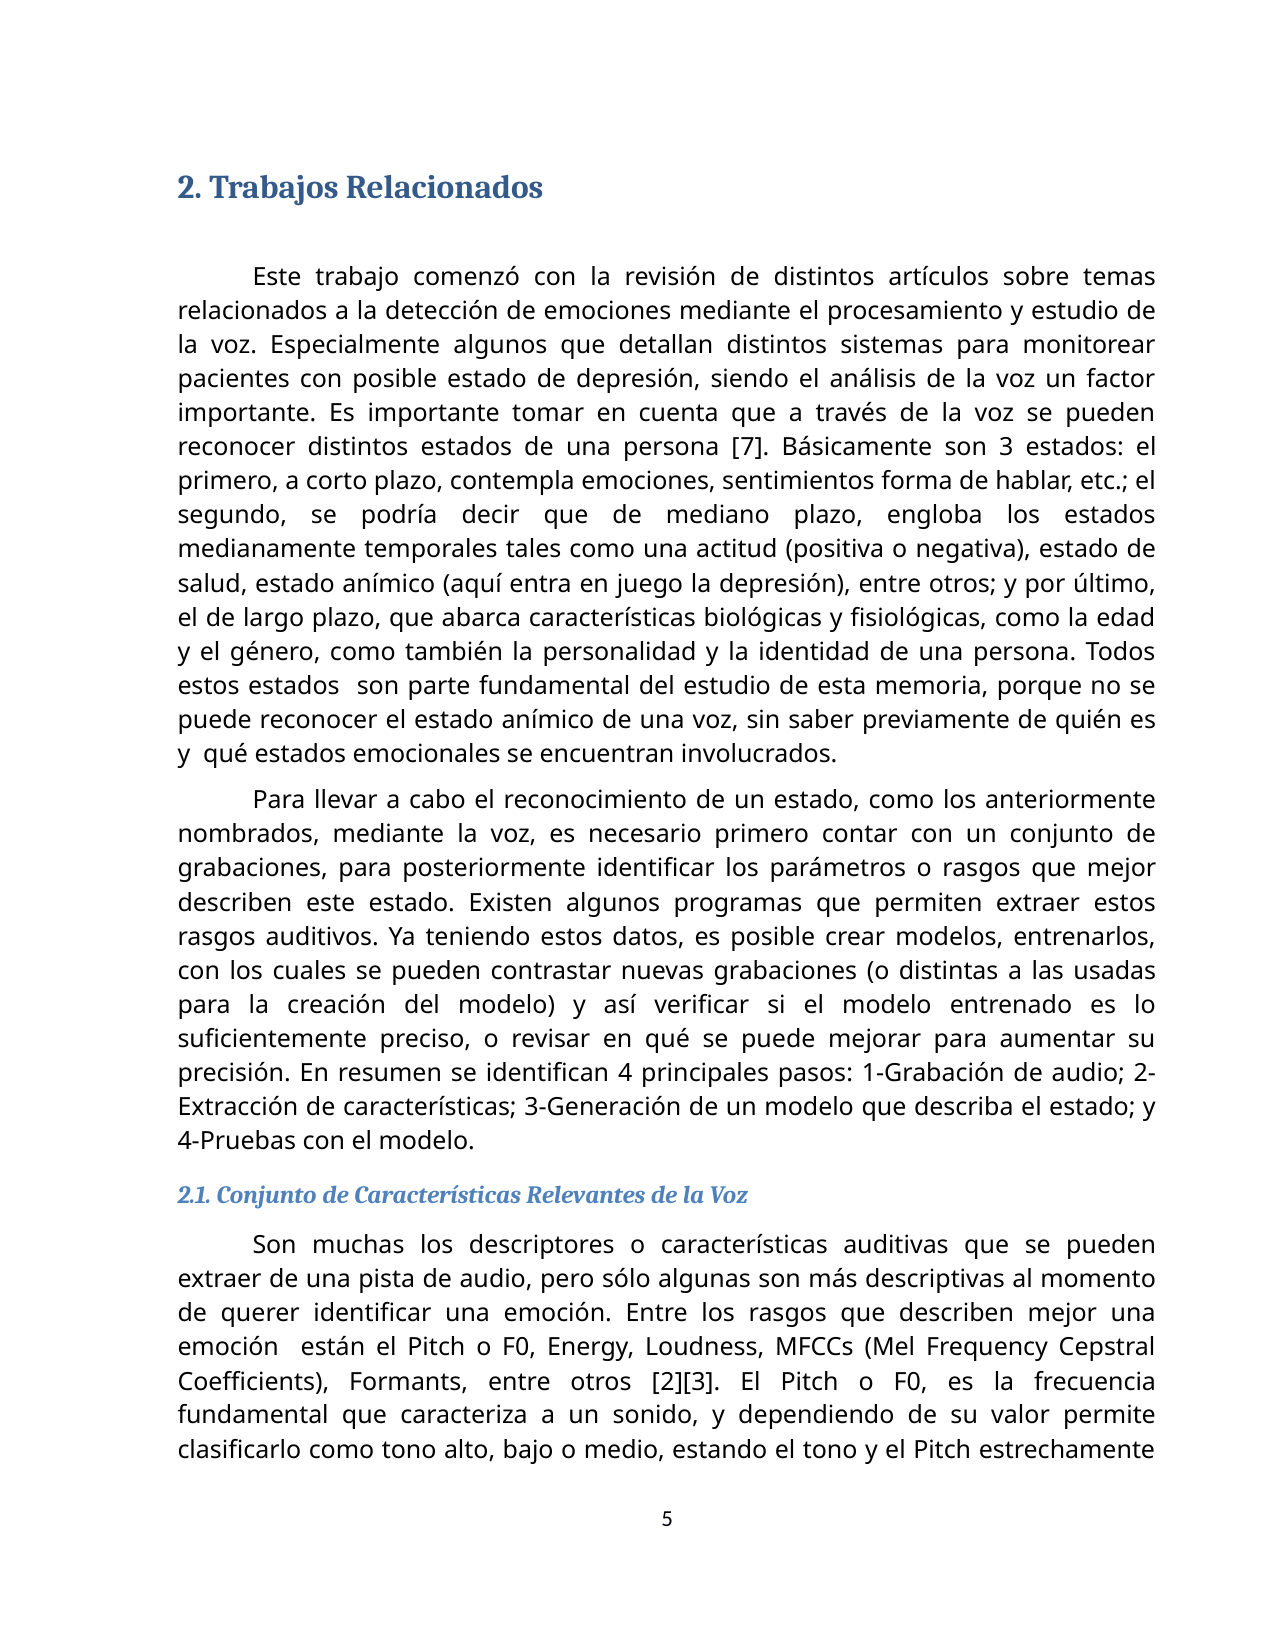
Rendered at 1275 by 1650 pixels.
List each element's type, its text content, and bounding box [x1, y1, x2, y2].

text Son muchas los descriptores o características auditivas que se pueden extraer de una pista de audio, pero sólo algunas son más descriptivas al momento de querer identificar una emoción. Entre los rasgos que describen mejor una emoción están el Pitch o F0, Energy, Loudness, MFCCs (Mel Frequency Cepstral Coefficients), Formants, entre otros [2][3]. El Pitch o F0, es la frecuencia fundamental que caracteriza a un sonido, y dependiendo de su valor permite clasificarlo como tono alto, bajo o medio, estando el tono y el Pitch estrechamente [177, 1227, 1157, 1465]
text Este trabajo comenzó con la revisión de distintos artículos sobre temas relacionados a la detección de emociones mediante el procesamiento y estudio de la voz. Especialmente algunos que detallan distintos sistemas para monitorear pacientes con posible estado de depresión, siendo el análisis de la voz un factor importante. Es importante tomar en cuenta que a través de la voz se pueden reconocer distintos estados de una persona [7]. Básicamente son 3 estados: el primero, a corto plazo, contempla emociones, sentimientos forma de hablar, etc.; el segundo, se podría decir que de mediano plazo, engloba los estados medianamente temporales tales como una actitud (positiva o negativa), estado de salud, estado anímico (aquí entra en juego la depresión), entre otros; y por último, el de largo plazo, que abarca características biológicas y fisiológicas, como la edad y el género, como también la personalidad y la identidad de una persona. Todos estos estados son parte fundamental del estudio de esta memoria, porque no se puede reconocer el estado anímico de una voz, sin saber previamente de quién es y qué estados emocionales se encuentran involucrados. [177, 259, 1157, 769]
text Para llevar a cabo el reconocimiento de un estado, como los anteriormente nombrados, mediante la voz, es necesario primero contar con un conjunto de grabaciones, para posteriormente identificar los parámetros o rasgos que mejor describen este estado. Existen algunos programas que permiten extraer estos rasgos auditivos. Ya teniendo estos datos, es posible crear modelos, entrenarlos, con los cuales se pueden contrastar nuevas grabaciones (o distintas a las usadas para la creación del modelo) y así verificar si el modelo entrenado es lo suficientemente preciso, o revisar en qué se puede mejorar para aumentar su precisión. En resumen se identifican 4 principales pasos: 1-Grabación de audio; 2-Extracción de características; 3-Generación de un modelo que describa el estado; y 4-Pruebas con el modelo. [177, 782, 1157, 1157]
subtitle 2.1. Conjunto de Características Relevantes de la Voz [177, 1181, 1157, 1210]
subtitle 2. Trabajos Relacionados [177, 168, 1157, 206]
